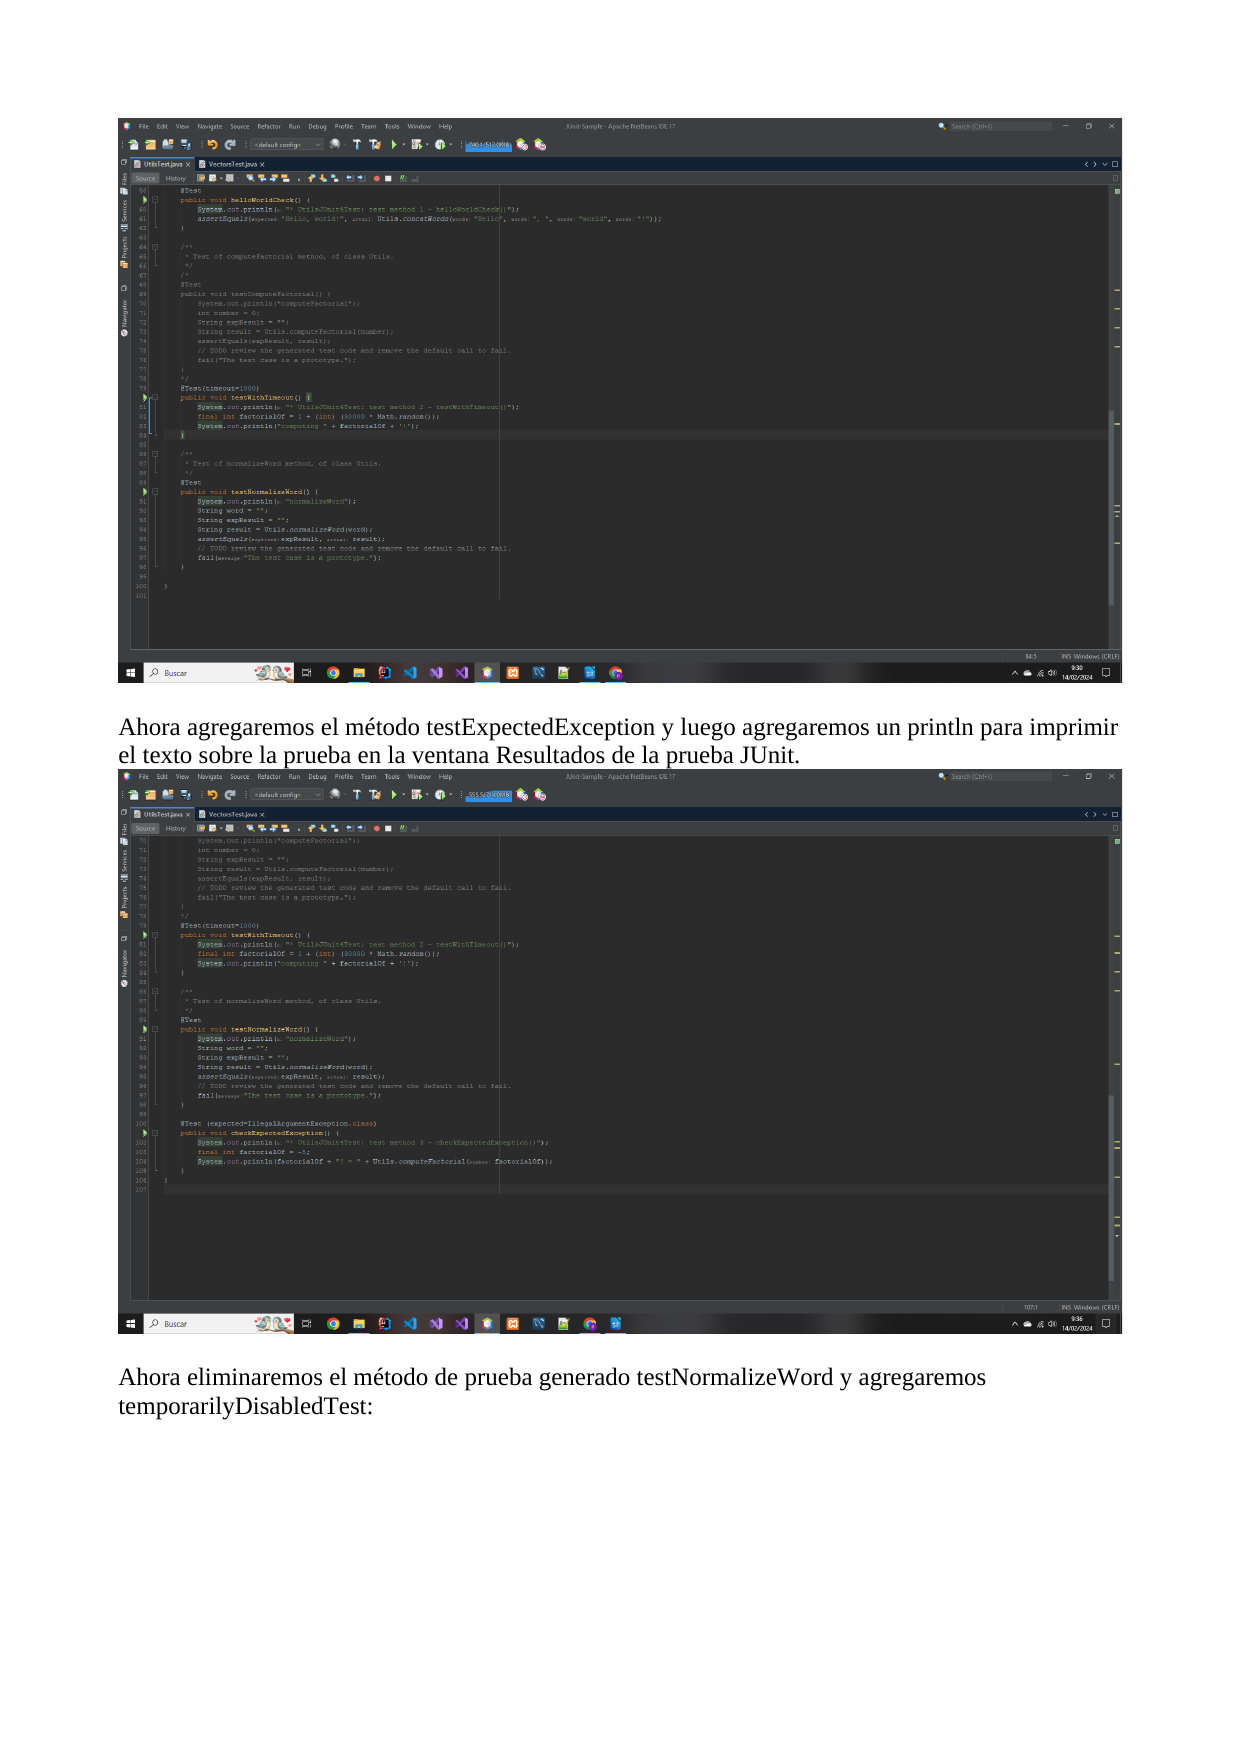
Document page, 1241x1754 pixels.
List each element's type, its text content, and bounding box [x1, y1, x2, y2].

text Ahora eliminaremos el método de prueba generado testNormalizeWord y agregaremos temporarilyDisabledTest: [118, 1362, 1122, 1420]
picture [118, 118, 1123, 683]
text Ahora agregaremos el método testExpectedException y luego agregaremos un println para imprimir el texto sobre la prueba en la ventana Resultados de la prueba JUnit. [118, 712, 1122, 769]
picture [118, 769, 1123, 1334]
